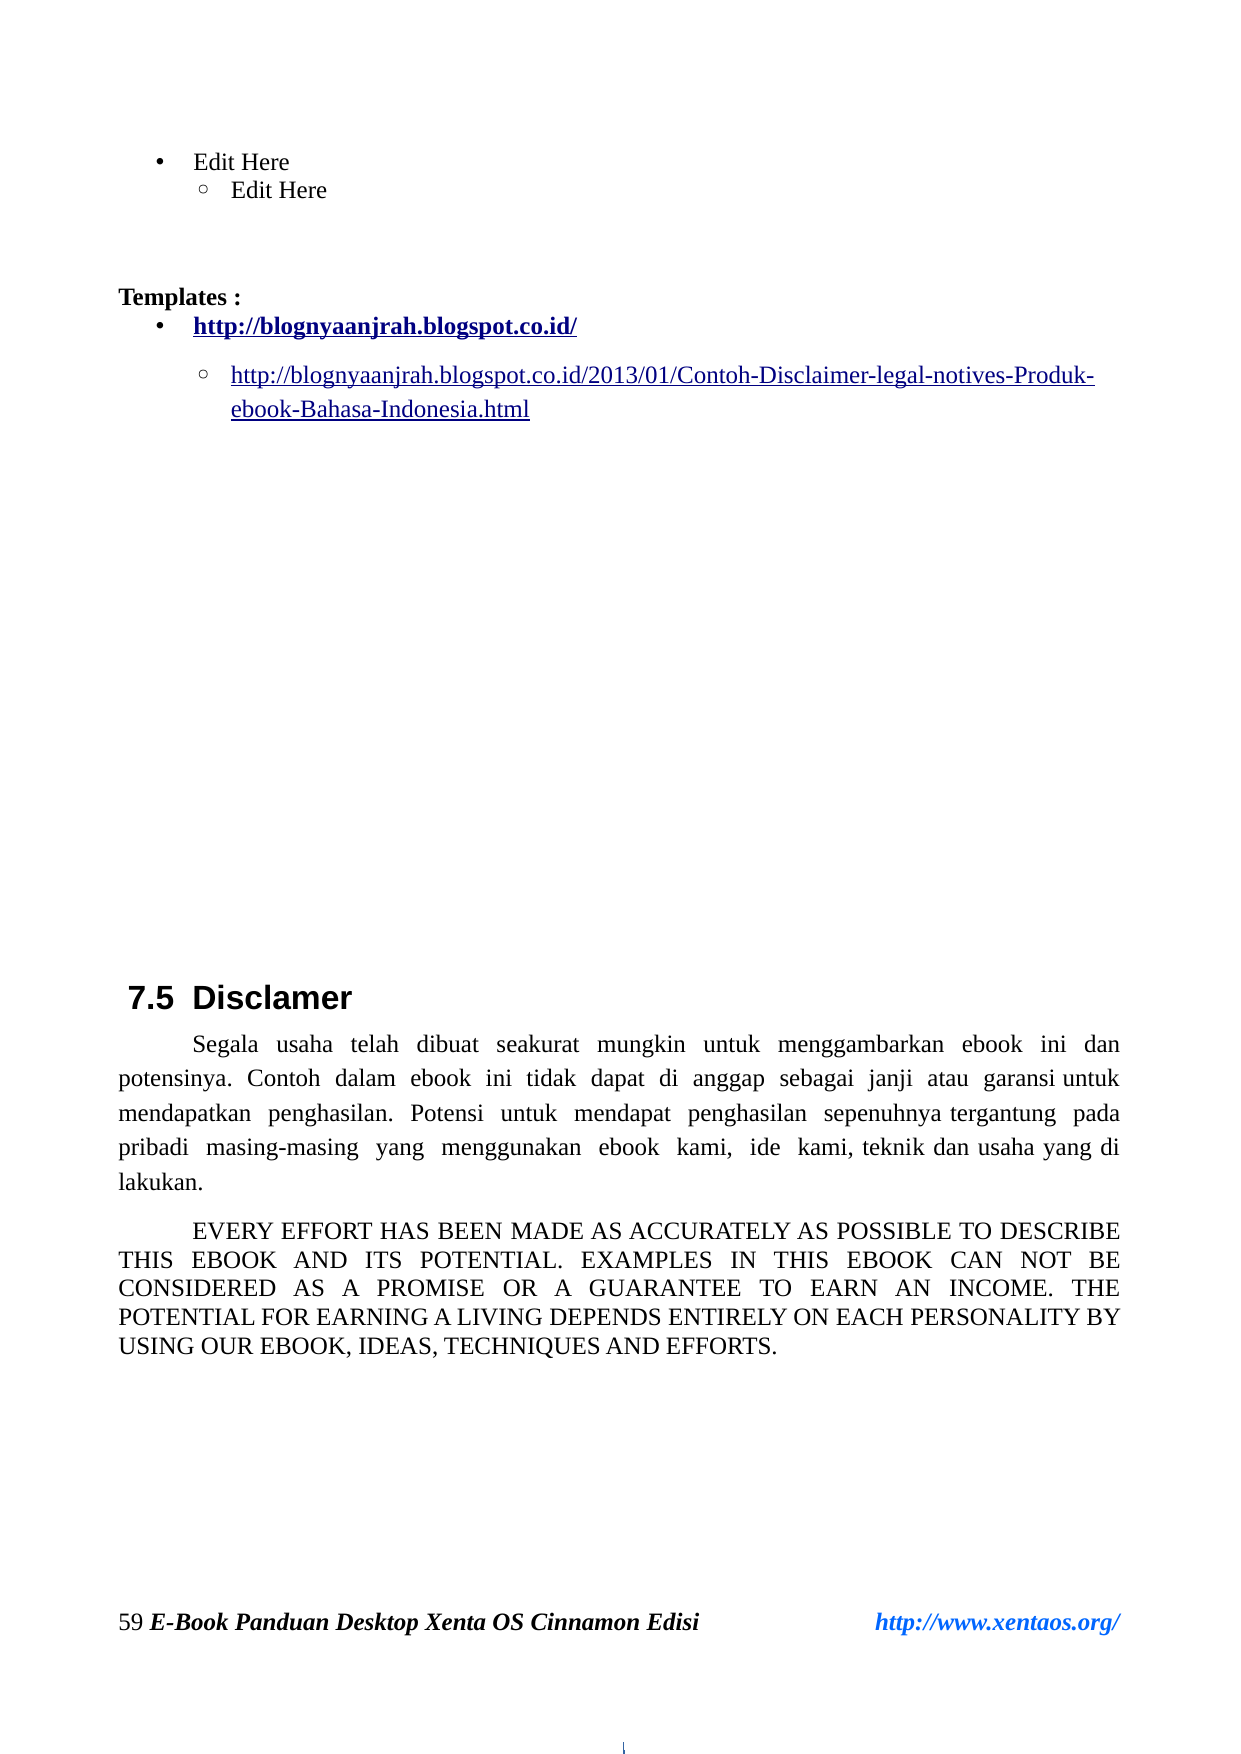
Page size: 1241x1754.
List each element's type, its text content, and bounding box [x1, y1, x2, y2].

text Templates : [118, 282, 1122, 311]
text Segala usaha telah dibuat seakurat mungkin untuk menggambarkan ebook ini dan potensinya. Contoh dalam ebook ini tidak dapat di anggap sebagai janji atau garansi untuk mendapatkan penghasilan. Potensi untuk mendapat penghasilan sepenuhnya tergantung pada pribadi masing-masing yang menggunakan ebook kami, ide kami, teknik dan usaha yang di lakukan. [118, 1029, 1122, 1196]
list http://blognyaanjrah.blogspot.co.id/ [156, 311, 1122, 340]
list Edit Here [156, 147, 1122, 176]
list Edit Here [193, 176, 1122, 204]
list http://blognyaanjrah.blogspot.co.id/2013/01/Contoh-Disclaimer-legal-notives-Produk-ebook-Bahasa-Indonesia.html [193, 360, 1122, 423]
text EVERY EFFORT HAS BEEN MADE AS ACCURATELY AS POSSIBLE TO DESCRIBE THIS EBOOK AND ITS POTENTIAL. EXAMPLES IN THIS EBOOK CAN NOT BE CONSIDERED AS A PROMISE OR A GUARANTEE TO EARN AN INCOME. THE POTENTIAL FOR EARNING A LIVING DEPENDS ENTIRELY ON EACH PERSONALITY BY USING OUR EBOOK, IDEAS, TECHNIQUES AND EFFORTS. [118, 1216, 1122, 1360]
subtitle Disclamer [118, 978, 1122, 1017]
